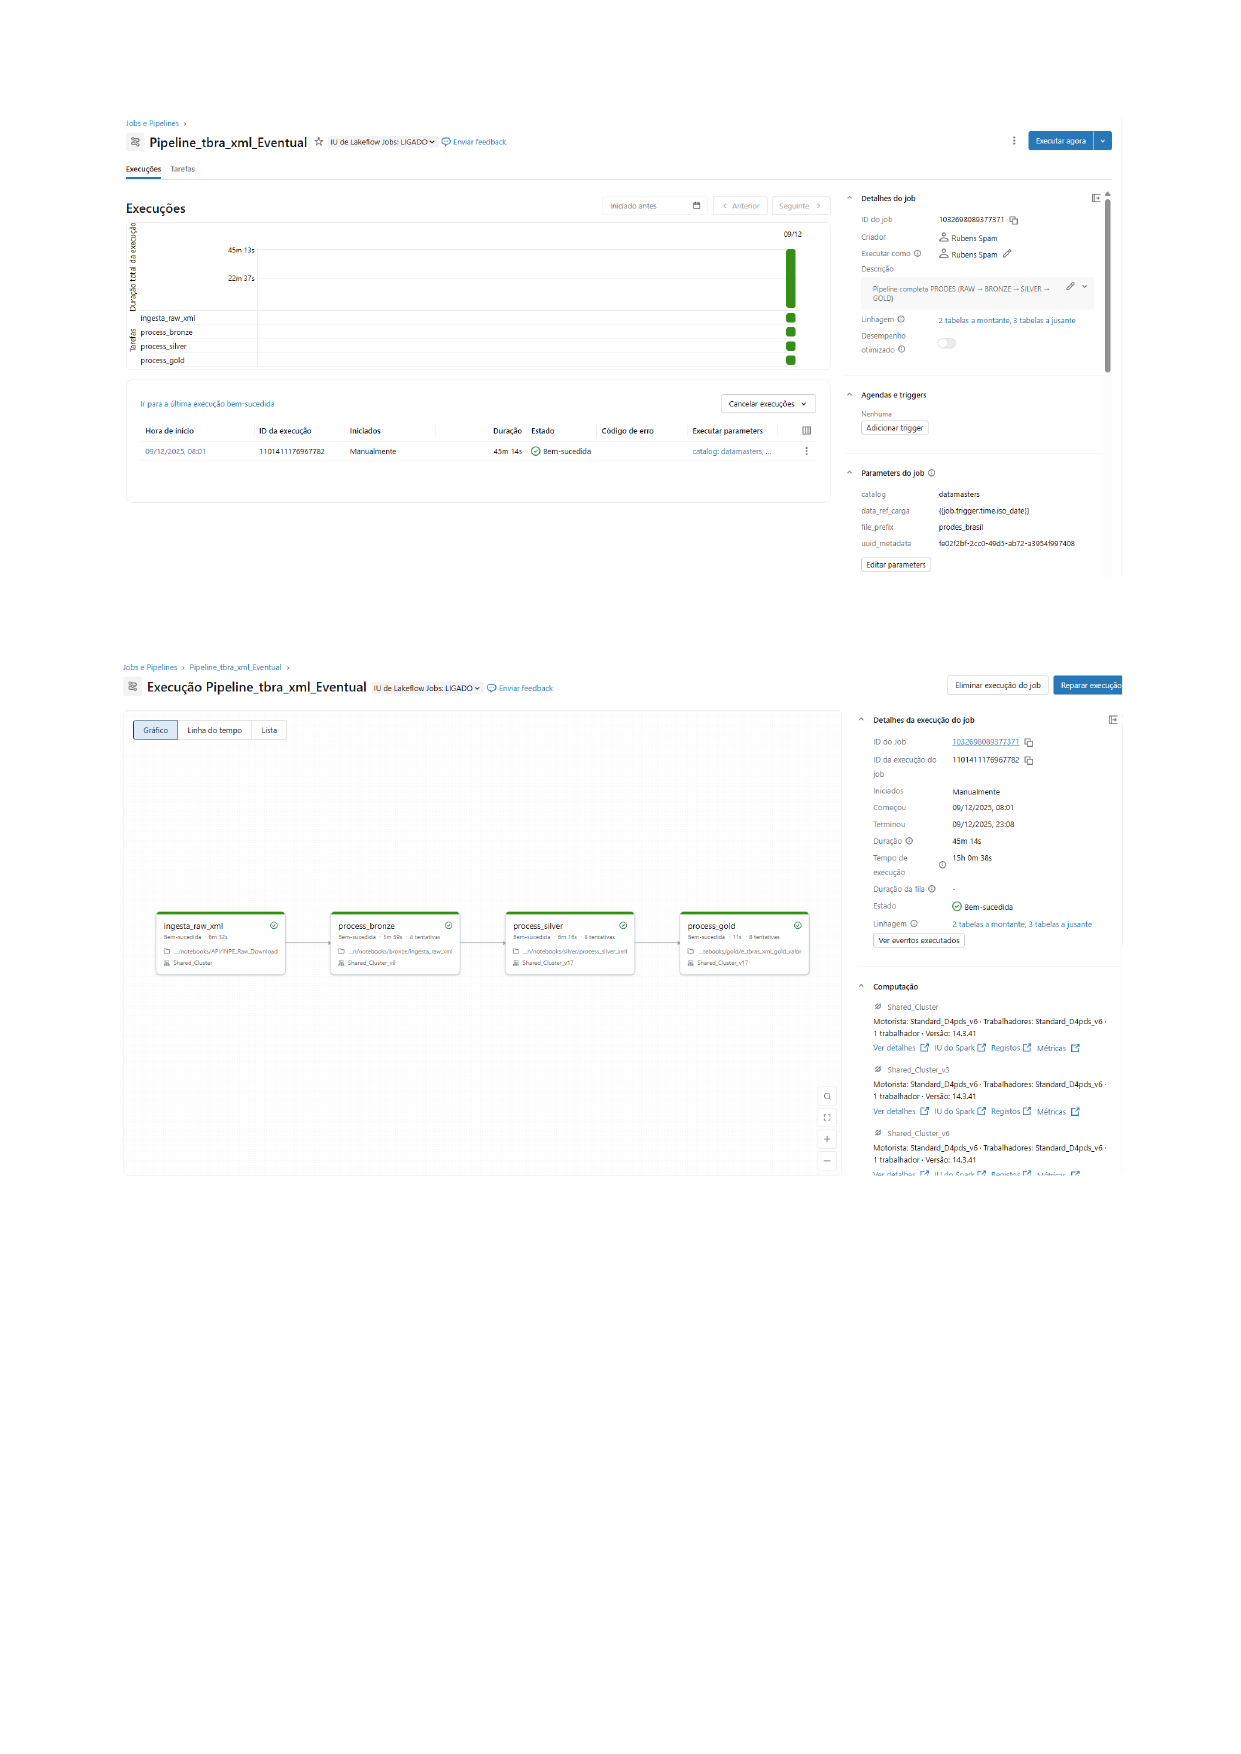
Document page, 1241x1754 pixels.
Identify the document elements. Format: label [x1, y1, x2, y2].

picture [118, 118, 1123, 577]
picture [118, 662, 1123, 1176]
